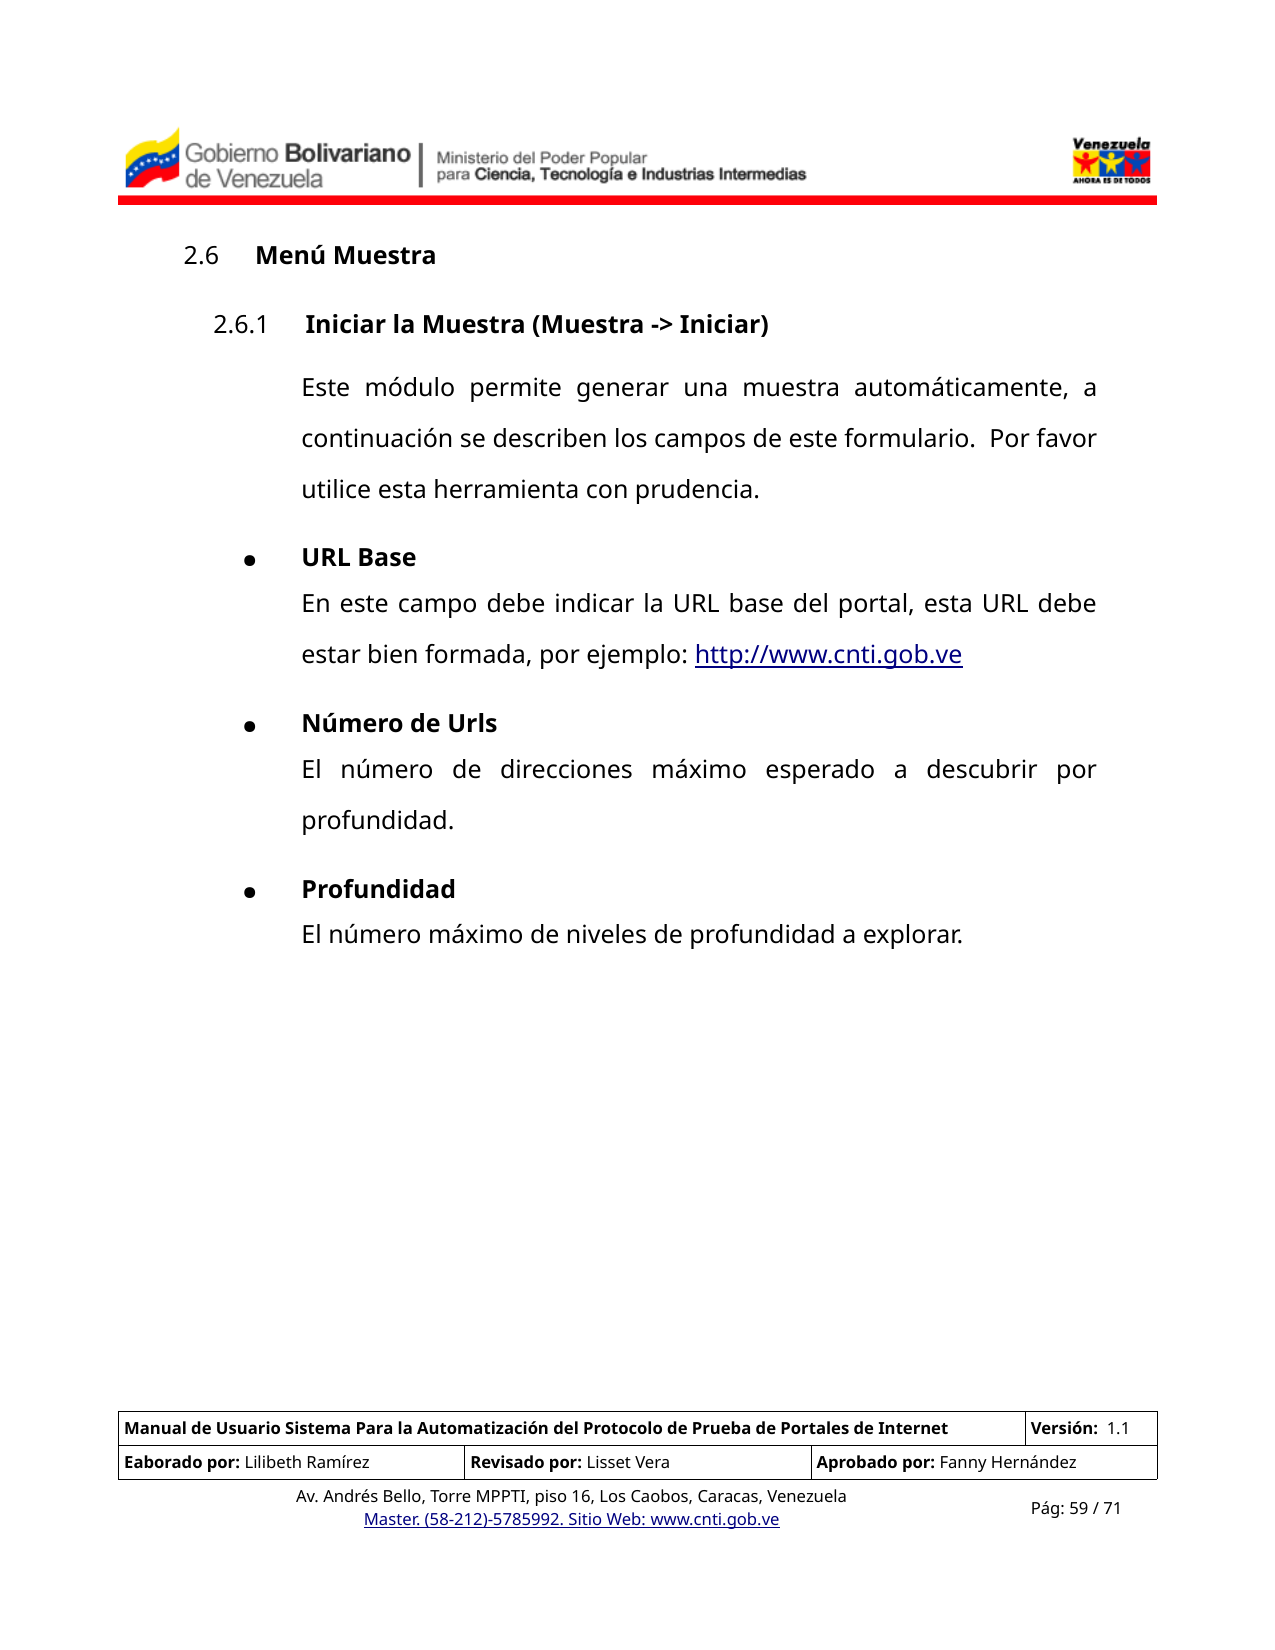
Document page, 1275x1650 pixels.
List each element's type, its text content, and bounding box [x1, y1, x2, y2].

subtitle Profundidad [242, 871, 1157, 905]
picture [118, 119, 1157, 205]
subtitle Número de Urls [242, 706, 1157, 740]
text El número de direcciones máximo esperado a descubrir por profundidad. [301, 751, 1098, 837]
subtitle Menú Muestra [118, 238, 1157, 272]
text En este campo debe indicar la URL base del portal, esta URL debe estar bien formada, por ejemplo: http://www.cnti.gob.ve [301, 586, 1098, 671]
subtitle URL Base [242, 540, 1157, 574]
text El número máximo de niveles de profundidad a explorar. [301, 917, 1098, 951]
text Este módulo permite generar una muestra automáticamente, a continuación se describen los campos de este formulario. Por favor utilice esta herramienta con prudencia. [301, 369, 1098, 505]
subtitle Iniciar la Muestra (Muestra -> Iniciar) [118, 306, 1157, 340]
